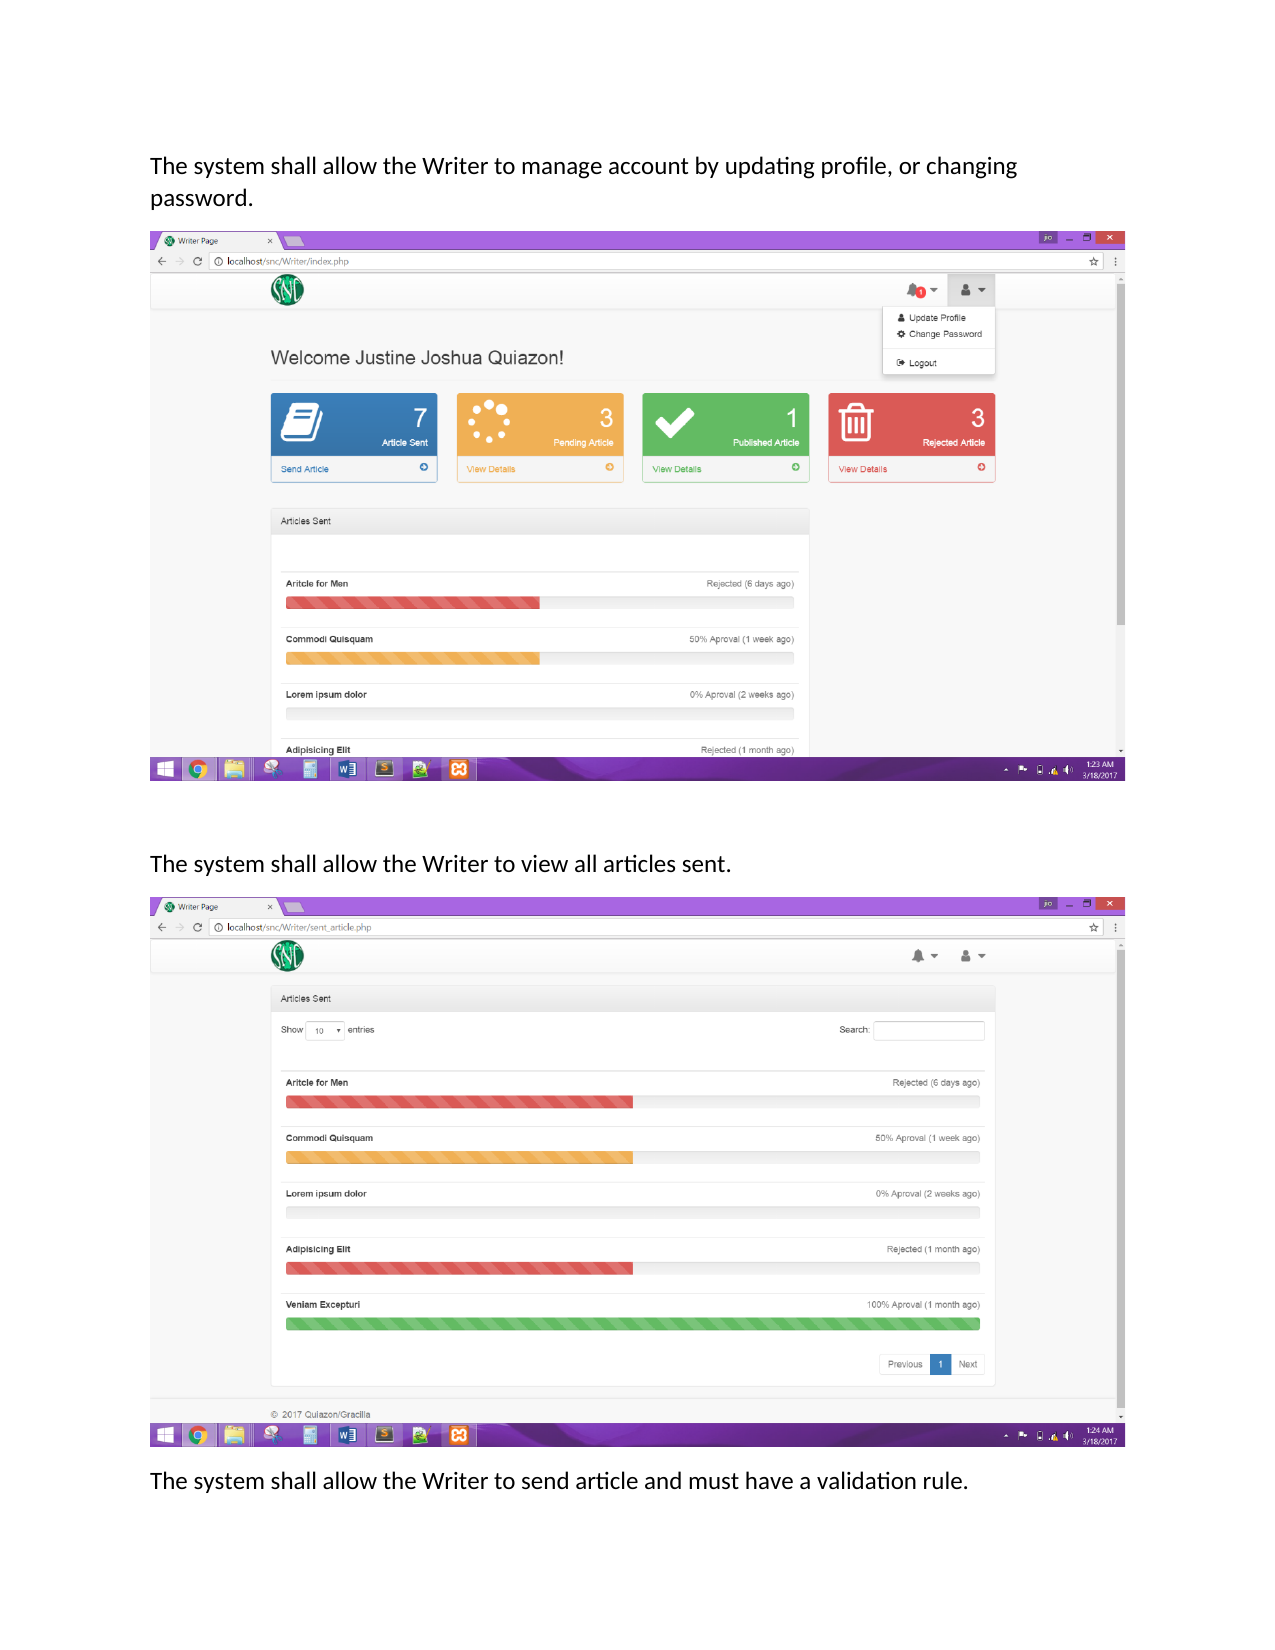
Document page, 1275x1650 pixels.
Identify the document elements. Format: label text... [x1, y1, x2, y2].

text The system shall allow the Writer to manage account by updating profile, or changing password. [150, 150, 1125, 213]
text The system shall allow the Writer to send article and must have a validation rule. [150, 1465, 1125, 1496]
text The system shall allow the Writer to view all articles sent. [150, 848, 1125, 879]
